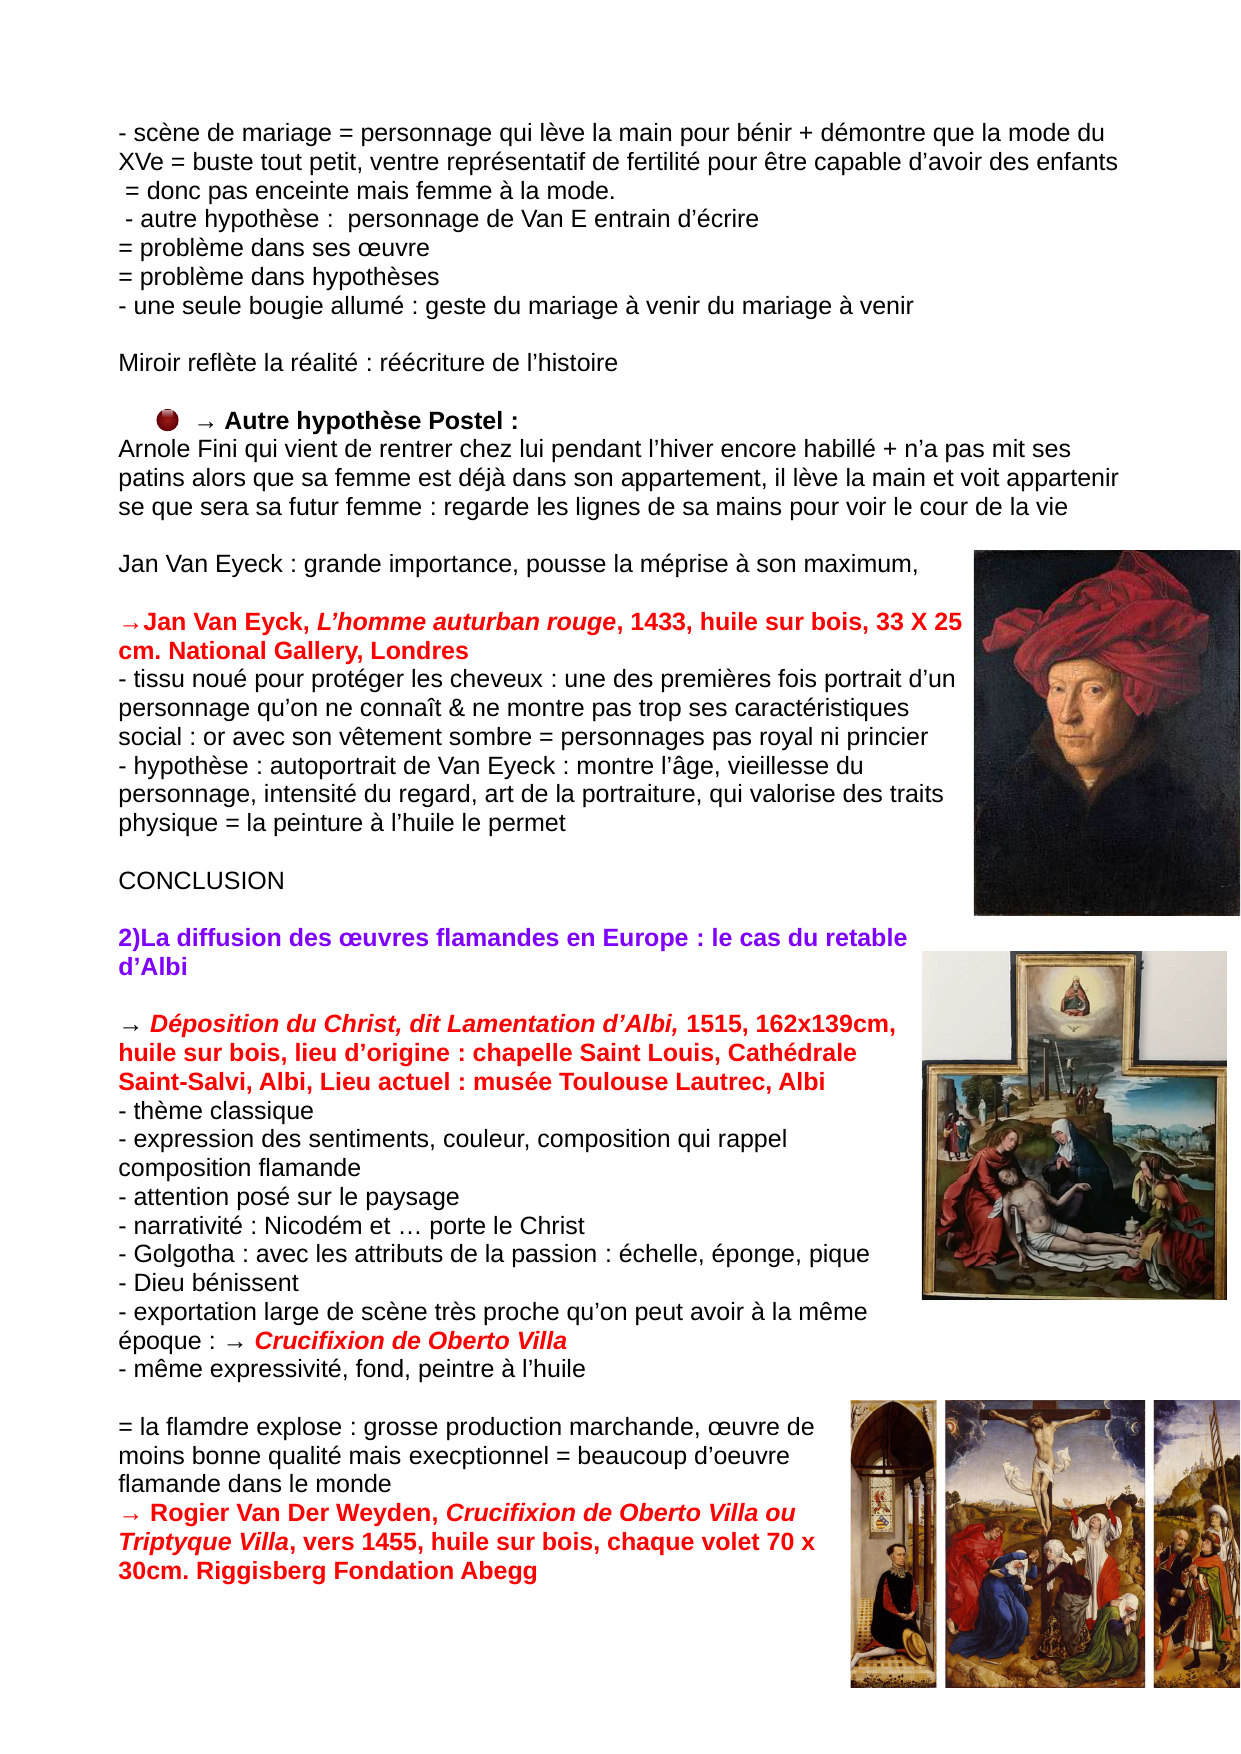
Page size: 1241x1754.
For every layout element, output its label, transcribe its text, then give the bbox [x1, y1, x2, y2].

text Arnole Fini qui vient de rentrer chez lui pendant l’hiver encore habillé + n’a pas mit ses patins alors que sa femme est déjà dans son appartement, il lève la main et voit appartenir se que sera sa futur femme : regarde les lignes de sa mains pour voir le cour de la vie [118, 434, 1122, 521]
text - hypothèse : autoportrait de Van Eyeck : montre l’âge, vieillesse du personnage, intensité du regard, art de la portraiture, qui valorise des traits physique = la peinture à l’huile le permet [118, 751, 973, 837]
picture [921, 951, 1227, 1300]
text - Dieu bénissent [118, 1268, 921, 1297]
text - même expressivité, fond, peintre à l’huile [118, 1354, 1122, 1383]
text CONCLUSION [118, 866, 973, 894]
text 2)La diffusion des œuvres flamandes en Europe : le cas du retable d’Albi [118, 923, 1122, 981]
text - thème classique [118, 1096, 921, 1124]
text - attention posé sur le paysage [118, 1182, 921, 1211]
text - autre hypothèse : personnage de Van E entrain d’écrire [118, 204, 1122, 233]
text - une seule bougie allumé : geste du mariage à venir du mariage à venir [118, 291, 1122, 319]
text - tissu noué pour protéger les cheveux : une des premières fois portrait d’un personnage qu’on ne connaît & ne montre pas trop ses caractéristiques social : or avec son vêtement sombre = personnages pas royal ni princier [118, 664, 973, 751]
text = donc pas enceinte mais femme à la mode. [118, 176, 1122, 204]
text = la flamdre explose : grosse production marchande, œuvre de moins bonne qualité mais execptionnel = beaucoup d’oeuvre flamande dans le monde [118, 1412, 850, 1498]
text = problème dans ses œuvre [118, 233, 1122, 262]
text → Rogier Van Der Weyden, Crucifixion de Oberto Villa ou Triptyque Villa, vers 1455, huile sur bois, chaque volet 70 x 30cm. Riggisberg Fondation Abegg [118, 1498, 850, 1584]
picture [973, 550, 1241, 916]
text - Golgotha : avec les attributs de la passion : échelle, éponge, pique [118, 1239, 921, 1268]
list → Autre hypothèse Postel : [156, 406, 1122, 434]
text →Jan Van Eyck, L’homme auturban rouge, 1433, huile sur bois, 33 X 25 cm. National Gallery, Londres [118, 607, 973, 664]
text → Déposition du Christ, dit Lamentation d’Albi, 1515, 162x139cm, huile sur bois, lieu d’origine : chapelle Saint Louis, Cathédrale Saint-Salvi, Albi, Lieu actuel : musée Toulouse Lautrec, Albi [118, 1009, 921, 1096]
text - exportation large de scène très proche qu’on peut avoir à la même époque : → Crucifixion de Oberto Villa [118, 1297, 1122, 1354]
text = problème dans hypothèses [118, 262, 1122, 291]
text - narrativité : Nicodém et … porte le Christ [118, 1211, 921, 1239]
text - scène de mariage = personnage qui lève la main pour bénir + démontre que la mode du XVe = buste tout petit, ventre représentatif de fertilité pour être capable d’avoir des enfants [118, 118, 1122, 176]
picture [850, 1400, 1241, 1688]
text - expression des sentiments, couleur, composition qui rappel composition flamande [118, 1124, 921, 1182]
text Jan Van Eyeck : grande importance, pousse la méprise à son maximum, [118, 549, 1122, 578]
text Miroir reflète la réalité : réécriture de l’histoire [118, 348, 1122, 377]
